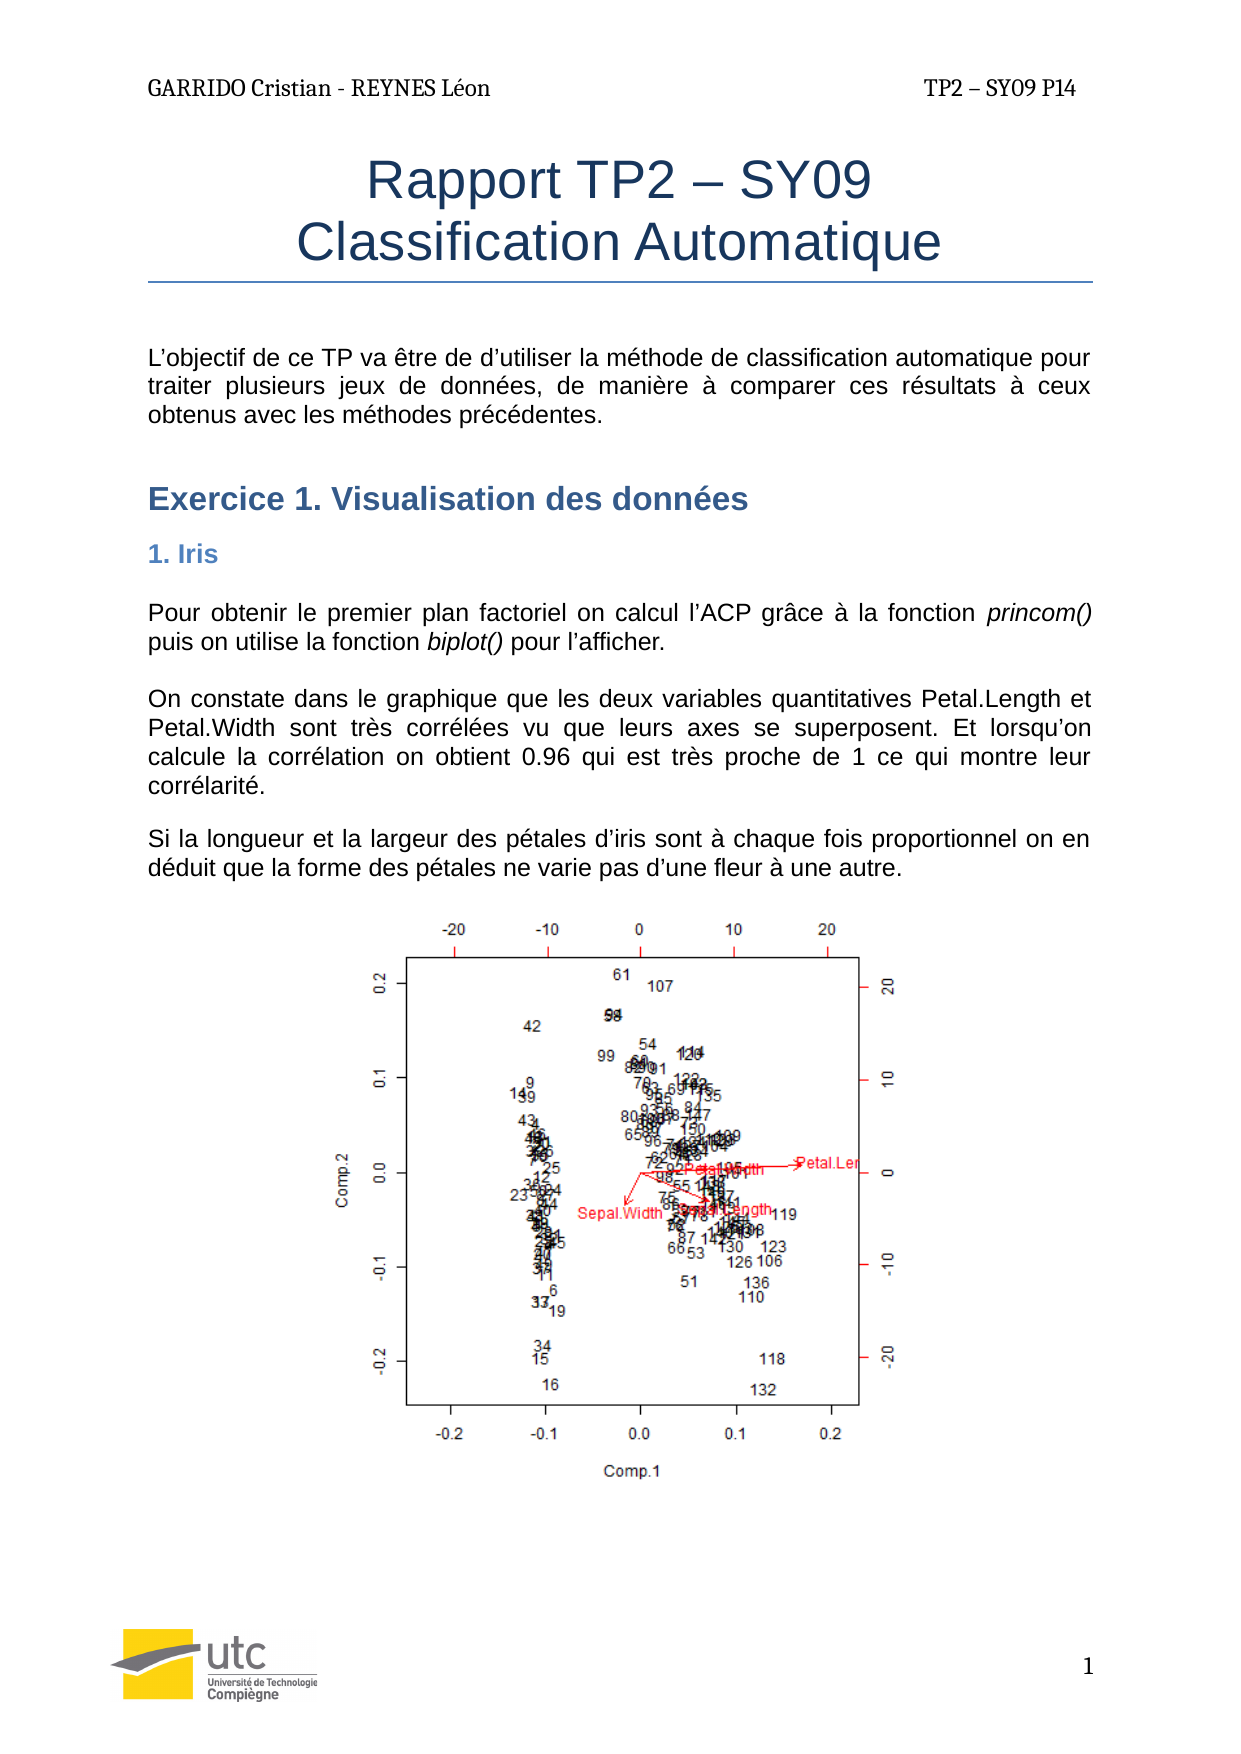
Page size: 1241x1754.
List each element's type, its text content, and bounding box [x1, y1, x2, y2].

title Rapport TP2 – SY09 [148, 148, 1093, 210]
text L’objectif de ce TP va être de d’utiliser la méthode de classification automatique pour traiter plusieurs jeux de données, de manière à comparer ces résultats à ceux obtenus avec les méthodes précédentes. [148, 343, 1093, 429]
title Classification Automatique [148, 210, 1093, 281]
subtitle Exercice 1. Visualisation des données [148, 479, 1093, 517]
text Pour obtenir le premier plan factoriel on calcul l’ACP grâce à la fonction princom() puis on utilise la fonction biplot() pour l’afficher. [148, 598, 1093, 656]
picture [335, 906, 905, 1500]
text Si la longueur et la largeur des pétales d’iris sont à chaque fois proportionnel on en déduit que la forme des pétales ne varie pas d’une fleur à une autre. [148, 824, 1093, 882]
text On constate dans le graphique que les deux variables quantitatives Petal.Length et Petal.Width sont très corrélées vu que leurs axes se superposent. Et lorsqu’on calcule la corrélation on obtient 0.96 qui est très proche de 1 ce qui montre leur corrélarité. [148, 684, 1093, 799]
picture [110, 1629, 318, 1702]
subtitle 1. Iris [148, 538, 1093, 569]
